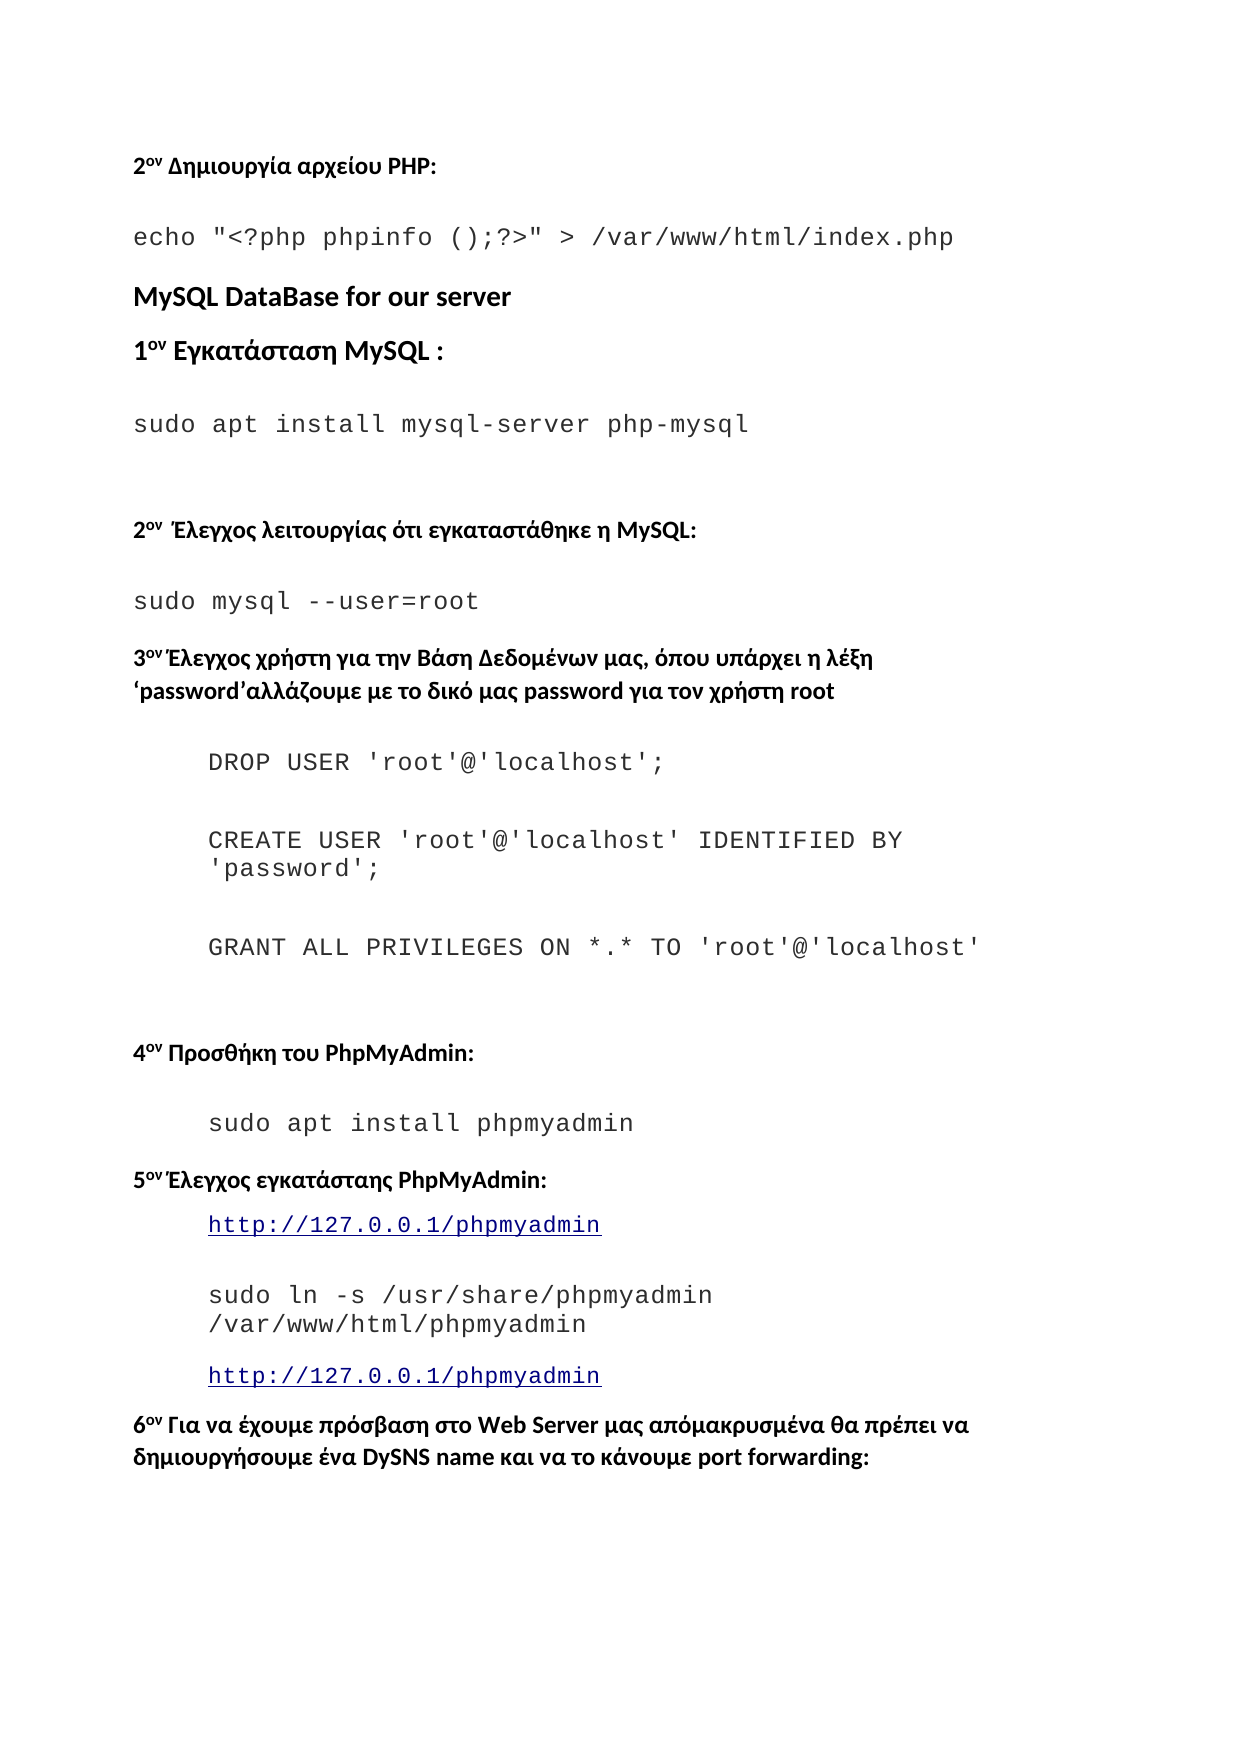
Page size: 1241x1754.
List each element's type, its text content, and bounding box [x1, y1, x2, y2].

text MySQL DataBase for our server [133, 278, 1053, 313]
text 4ον Προσθήκη του PhpMyAdmin: [133, 1037, 1053, 1067]
text sudo apt install phpmyadmin [208, 1111, 1053, 1139]
text http://127.0.0.1/phpmyadmin [208, 1364, 1053, 1391]
text sudo apt install mysql-server php-mysql [133, 412, 1053, 440]
text CREATE USER 'root'@'localhost' IDENTIFIED BY 'password'; [208, 827, 1053, 884]
text 1ον Εγκατάσταση MySQL : [133, 332, 1053, 368]
text GRANT ALL PRIVILEGES ON *.* TO 'root'@'localhost' [208, 934, 1053, 962]
text http://127.0.0.1/phpmyadmin [208, 1213, 1053, 1239]
text sudo ln -s /usr/share/phpmyadmin /var/www/html/phpmyadmin [208, 1283, 1053, 1339]
text 2ον Έλεγχος λειτουργίας ότι εγκαταστάθηκε η MySQL: [133, 514, 1053, 545]
text 5ον Έλεγχος εγκατάσταης PhpMyAdmin: [133, 1164, 1053, 1195]
text 3ον Έλεγχος χρήστη για την Βάση Δεδομένων μας, όπου υπάρχει η λέξη ‘password’αλλάζουμε με το δικό μας password για τον χρήστη root [133, 642, 1053, 705]
text echo "<?php phpinfo ();?>" > /var/www/html/index.php [133, 224, 1053, 253]
text 2ον Δημιουργία αρχείου PHP: [133, 150, 1053, 181]
text DROP USER 'root'@'localhost'; [208, 749, 1053, 777]
text sudo mysql --user=root [133, 589, 1053, 617]
text 6ον Για να έχουμε πρόσβαση στο Web Server μας απόμακρυσμένα θα πρέπει να δημιουργήσουμε ένα DySNS name και να το κάνουμε port forwarding: [133, 1409, 1053, 1472]
